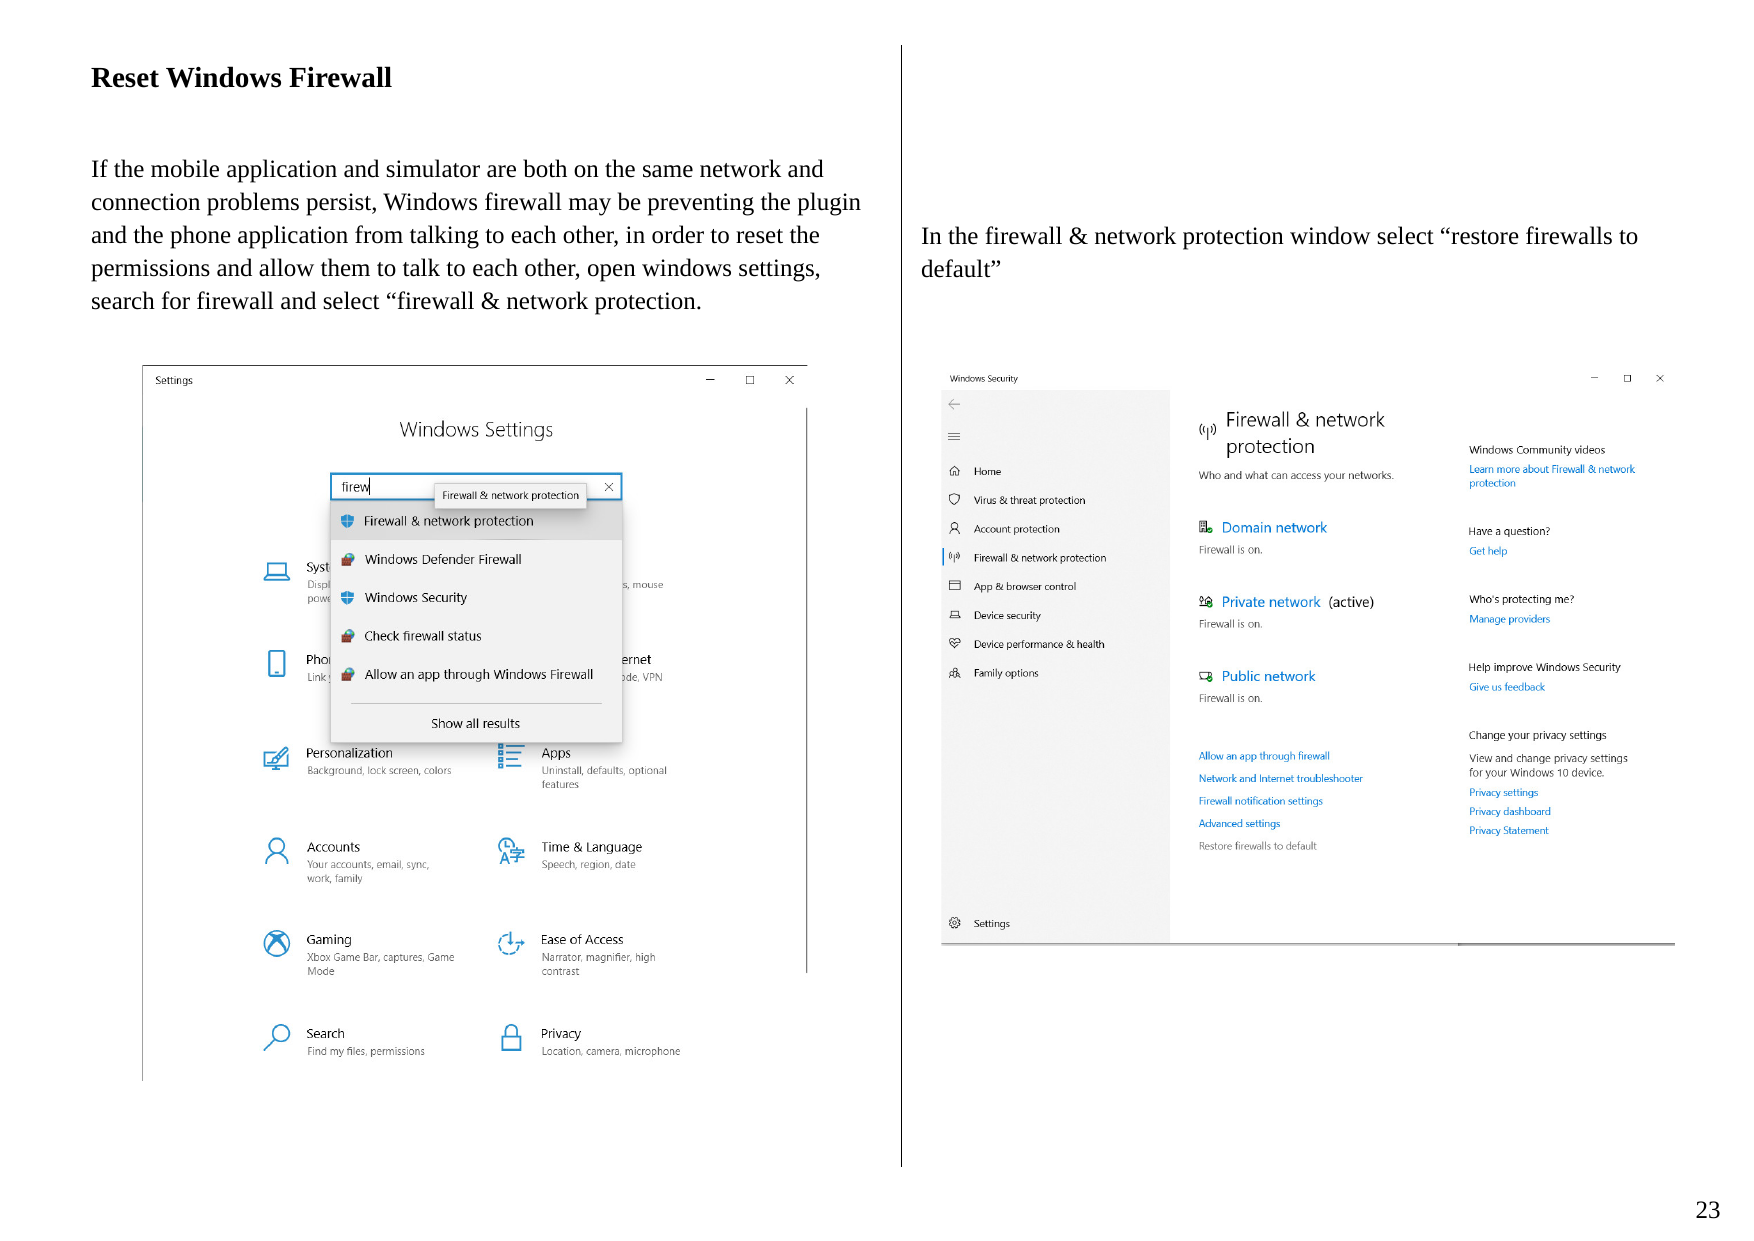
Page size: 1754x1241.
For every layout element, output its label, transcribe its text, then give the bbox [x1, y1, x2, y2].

text In the firewall & network protection window select “restore firewalls to default” [921, 221, 1720, 283]
text If the mobile application and simulator are both on the same network and connection problems persist, Windows firewall may be preventing the plugin and the phone application from talking to each other, in order to reset the permissions and allow them to talk to each other, open windows settings, search for firewall and select “firewall & network protection. [91, 154, 881, 315]
subtitle Reset Windows Firewall [91, 60, 881, 93]
picture [941, 368, 1675, 946]
picture [142, 365, 808, 1081]
